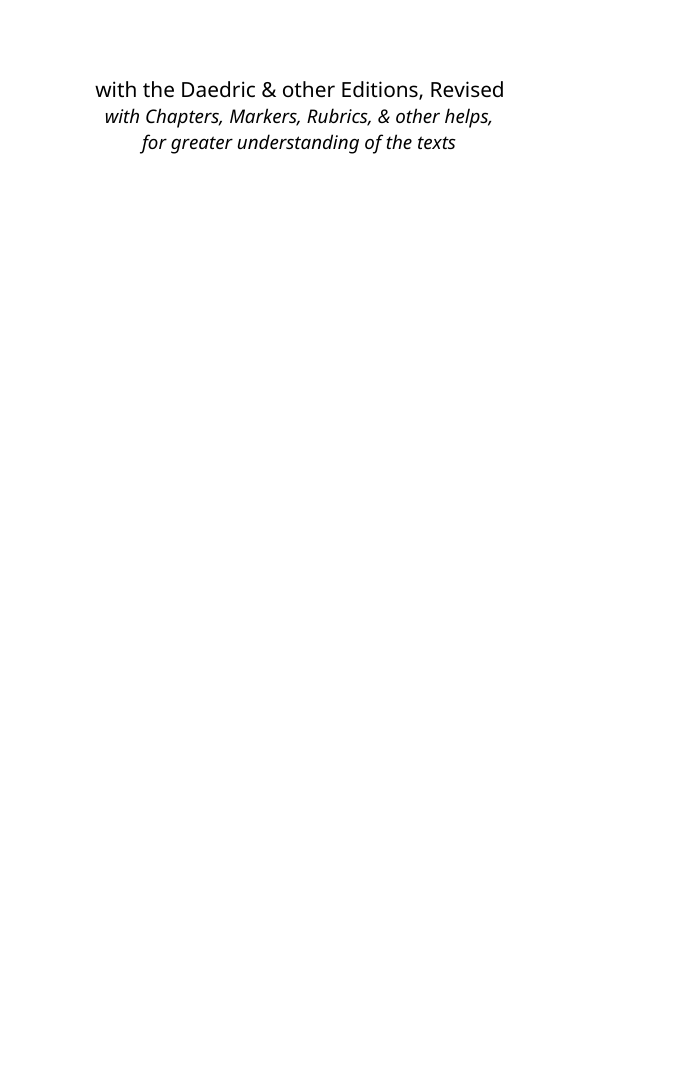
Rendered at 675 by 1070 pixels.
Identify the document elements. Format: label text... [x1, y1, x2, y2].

text with Chapters, Markers, Rubrics, & other helps, [75, 103, 525, 129]
text for greater understanding of the texts [75, 129, 525, 154]
text with the Daedric & other Editions, Revised [75, 75, 525, 103]
